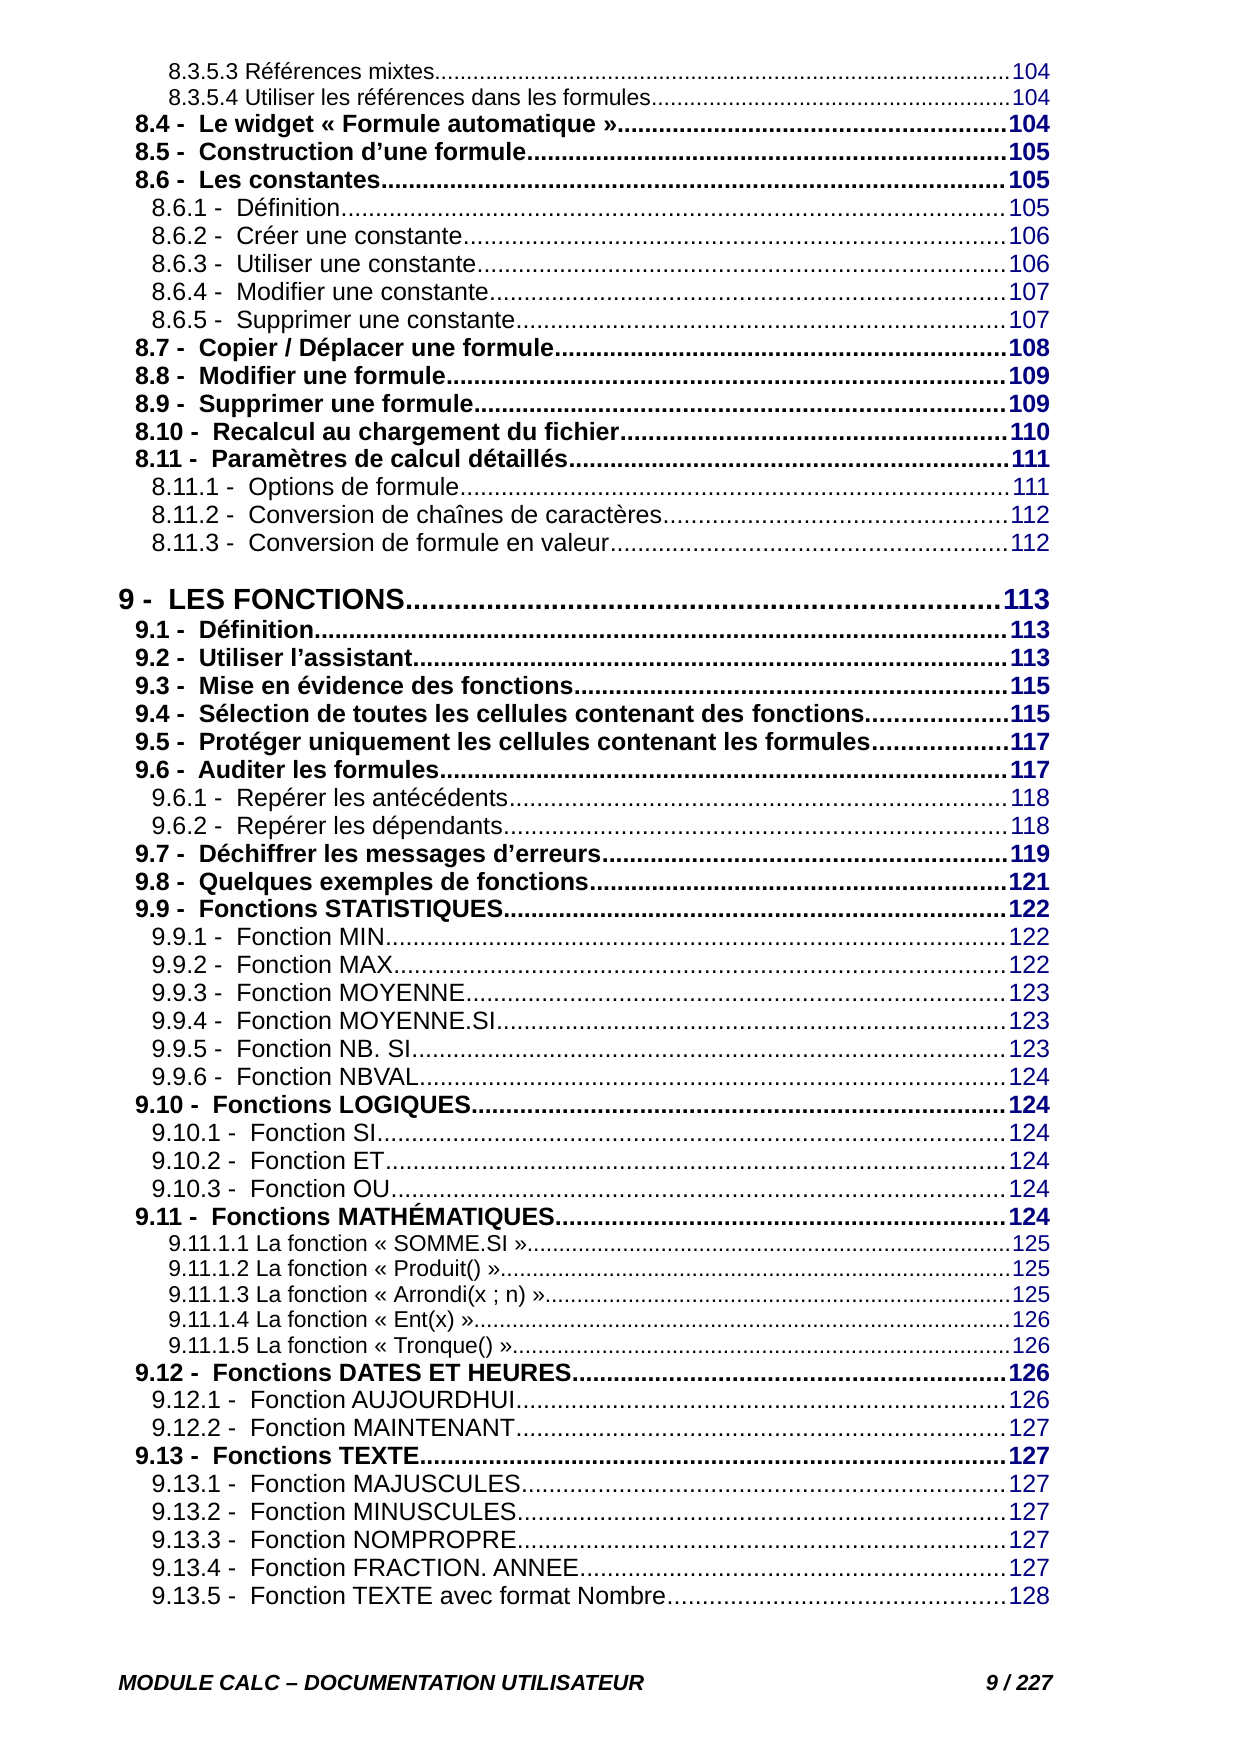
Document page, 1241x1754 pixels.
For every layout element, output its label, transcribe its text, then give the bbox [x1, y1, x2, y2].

text 9.11.1.3 La fonction « Arrondi(x ; n) » 125 [168, 1282, 1122, 1307]
text 9.9.2 - Fonction MAX 122 [151, 951, 1122, 979]
text 9.10 - Fonctions LOGIQUES 124 [135, 1091, 1122, 1119]
text 9.12.2 - Fonction MAINTENANT 127 [151, 1414, 1122, 1442]
text 8.4 - Le widget « Formule automatique » 104 [135, 110, 1122, 138]
text 9.7 - Déchiffrer les messages d’erreurs 119 [135, 839, 1122, 867]
text 9.9.6 - Fonction NBVAL 124 [151, 1063, 1122, 1091]
text 9.13 - Fonctions TEXTE 127 [135, 1442, 1122, 1470]
text 9.5 - Protéger uniquement les cellules contenant les formules 117 [135, 728, 1122, 756]
text 9.13.3 - Fonction NOMPROPRE 127 [151, 1526, 1122, 1554]
text 9.2 - Utiliser l’assistant 113 [135, 644, 1122, 672]
text 8.11.1 - Options de formule 111 [151, 473, 1122, 501]
text 9.13.1 - Fonction MAJUSCULES 127 [151, 1470, 1122, 1498]
text 9.9.5 - Fonction NB. SI 123 [151, 1035, 1122, 1063]
text 8.6.2 - Créer une constante 106 [151, 222, 1122, 250]
text 8.5 - Construction d’une formule 105 [135, 138, 1122, 166]
text 8.3.5.3 Références mixtes 104 [168, 59, 1122, 85]
text 9.13.5 - Fonction TEXTE avec format Nombre 128 [151, 1582, 1122, 1610]
text 9.9 - Fonctions STATISTIQUES 122 [135, 895, 1122, 923]
text 9.13.2 - Fonction MINUSCULES 127 [151, 1498, 1122, 1526]
text 9 - Les fonctions 113 [118, 583, 1122, 616]
text 8.3.5.4 Utiliser les références dans les formules 104 [168, 85, 1122, 110]
text 9.11.1.1 La fonction « SOMME.SI » 125 [168, 1230, 1122, 1256]
text 8.10 - Recalcul au chargement du fichier 110 [135, 417, 1122, 445]
text 8.9 - Supprimer une formule 109 [135, 389, 1122, 417]
text 9.8 - Quelques exemples de fonctions 121 [135, 867, 1122, 895]
text 9.13.4 - Fonction FRACTION. ANNEE 127 [151, 1554, 1122, 1582]
text 9.3 - Mise en évidence des fonctions 115 [135, 672, 1122, 700]
text 9.11 - Fonctions MATHÉMATIQUES 124 [135, 1202, 1122, 1230]
text 9.11.1.5 La fonction « Tronque() » 126 [168, 1333, 1122, 1358]
text 8.11 - Paramètres de calcul détaillés 111 [135, 445, 1122, 473]
text 9.6 - Auditer les formules 117 [135, 756, 1122, 784]
text 9.11.1.4 La fonction « Ent(x) » 126 [168, 1307, 1122, 1333]
text 9.1 - Définition 113 [135, 616, 1122, 644]
text 9.4 - Sélection de toutes les cellules contenant des fonctions 115 [135, 700, 1122, 728]
text 9.6.1 - Repérer les antécédents 118 [151, 784, 1122, 812]
text 8.6.5 - Supprimer une constante 107 [151, 306, 1122, 334]
text 9.10.3 - Fonction OU 124 [151, 1174, 1122, 1202]
text 8.8 - Modifier une formule 109 [135, 362, 1122, 389]
text 9.6.2 - Repérer les dépendants 118 [151, 812, 1122, 839]
text 8.11.3 - Conversion de formule en valeur 112 [151, 529, 1122, 557]
text 9.12 - Fonctions DATES ET HEURES 126 [135, 1358, 1122, 1386]
text 8.6.3 - Utiliser une constante 106 [151, 250, 1122, 278]
text 8.6.4 - Modifier une constante 107 [151, 278, 1122, 306]
text 9.10.1 - Fonction SI 124 [151, 1119, 1122, 1147]
text 9.9.3 - Fonction MOYENNE 123 [151, 979, 1122, 1007]
text 8.7 - Copier / Déplacer une formule 108 [135, 334, 1122, 362]
text 8.11.2 - Conversion de chaînes de caractères 112 [151, 501, 1122, 529]
text 8.6 - Les constantes 105 [135, 166, 1122, 194]
text 9.11.1.2 La fonction « Produit() » 125 [168, 1256, 1122, 1282]
text 8.6.1 - Définition 105 [151, 194, 1122, 222]
text 9.9.1 - Fonction MIN 122 [151, 923, 1122, 951]
text 9.9.4 - Fonction MOYENNE.SI 123 [151, 1007, 1122, 1035]
text 9.12.1 - Fonction AUJOURDHUI 126 [151, 1386, 1122, 1414]
text 9.10.2 - Fonction ET 124 [151, 1147, 1122, 1174]
